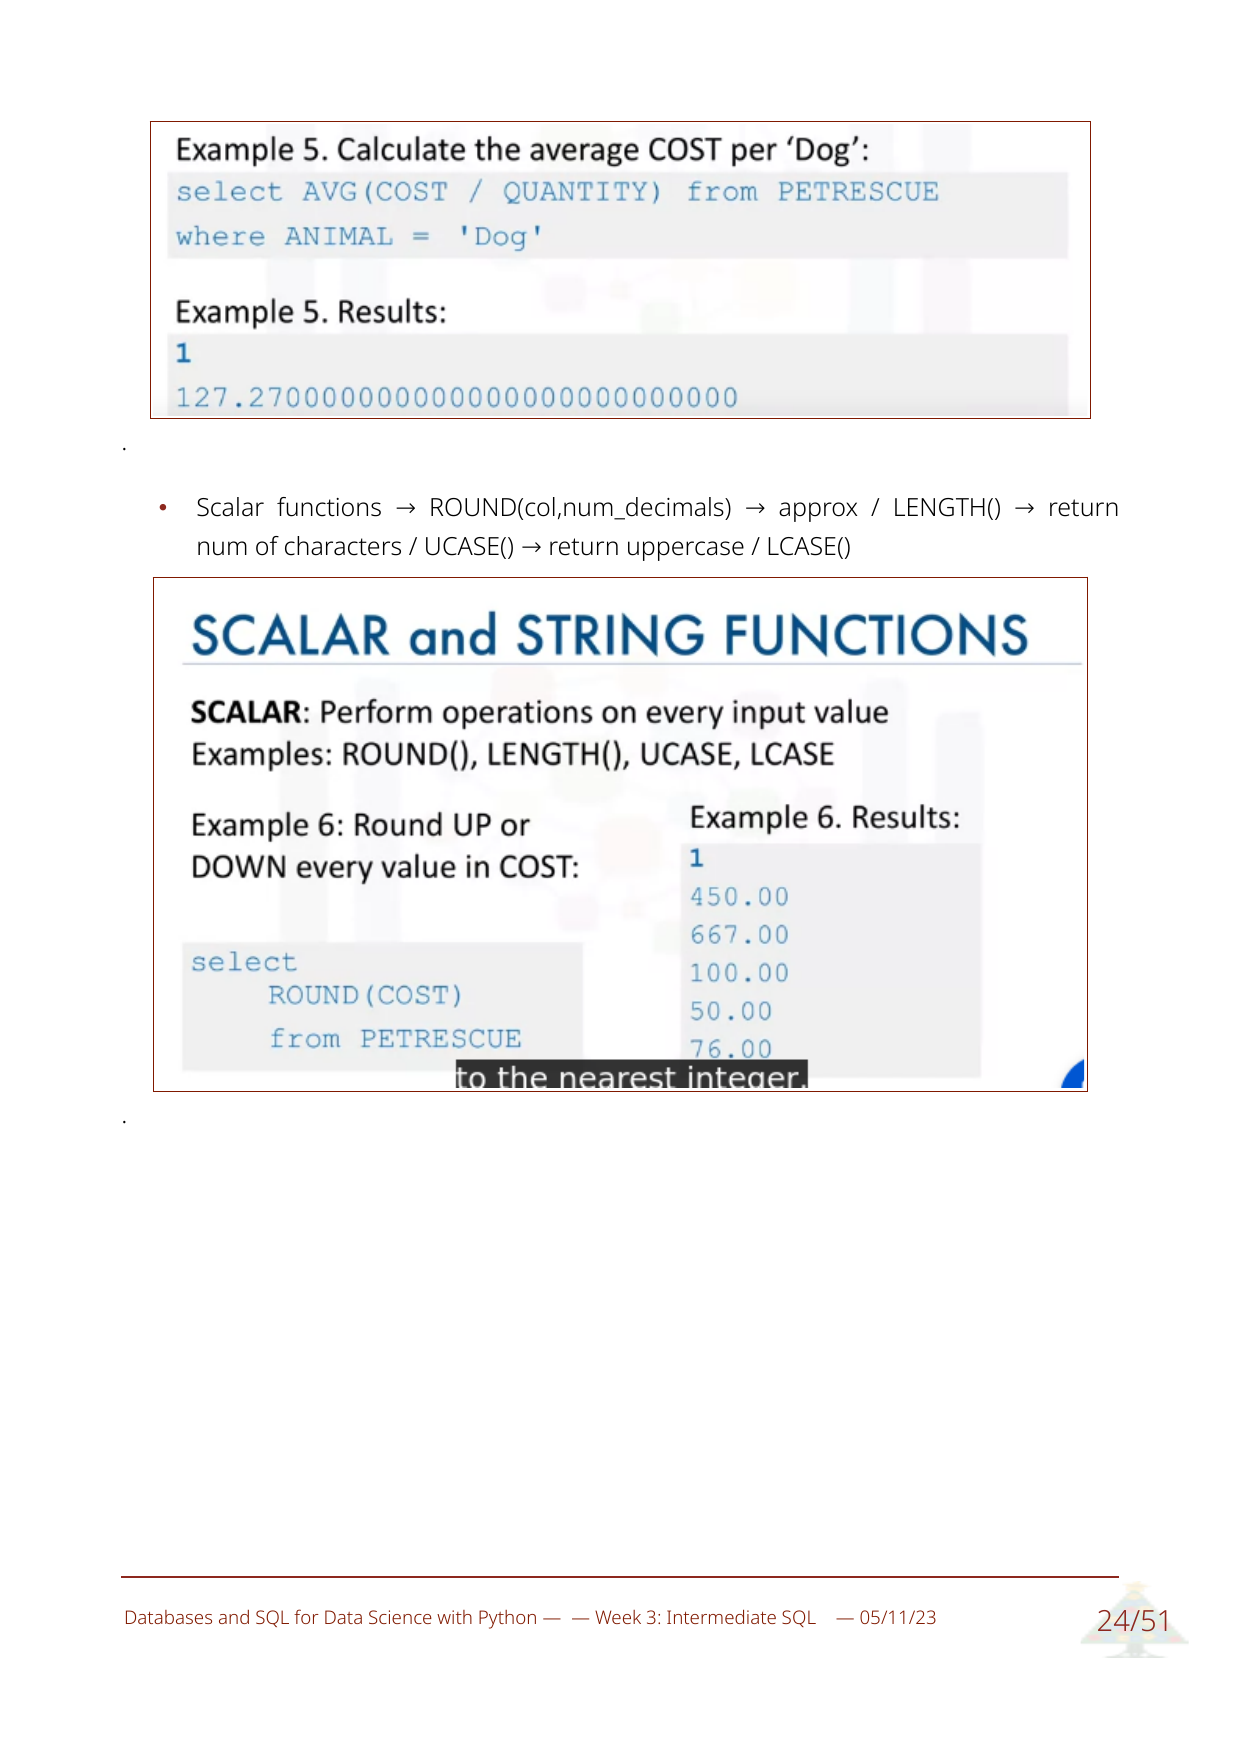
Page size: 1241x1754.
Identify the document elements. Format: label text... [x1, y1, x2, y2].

list Scalar functions → ROUND(col,num_decimals) → approx / LENGTH() → return num of characters / UCASE() → return uppercase / LCASE() [158, 489, 1119, 563]
picture [156, 580, 1085, 1088]
text . [121, 121, 1119, 458]
text [154, 578, 1087, 1091]
picture [152, 124, 1088, 416]
text . [121, 594, 1119, 1130]
